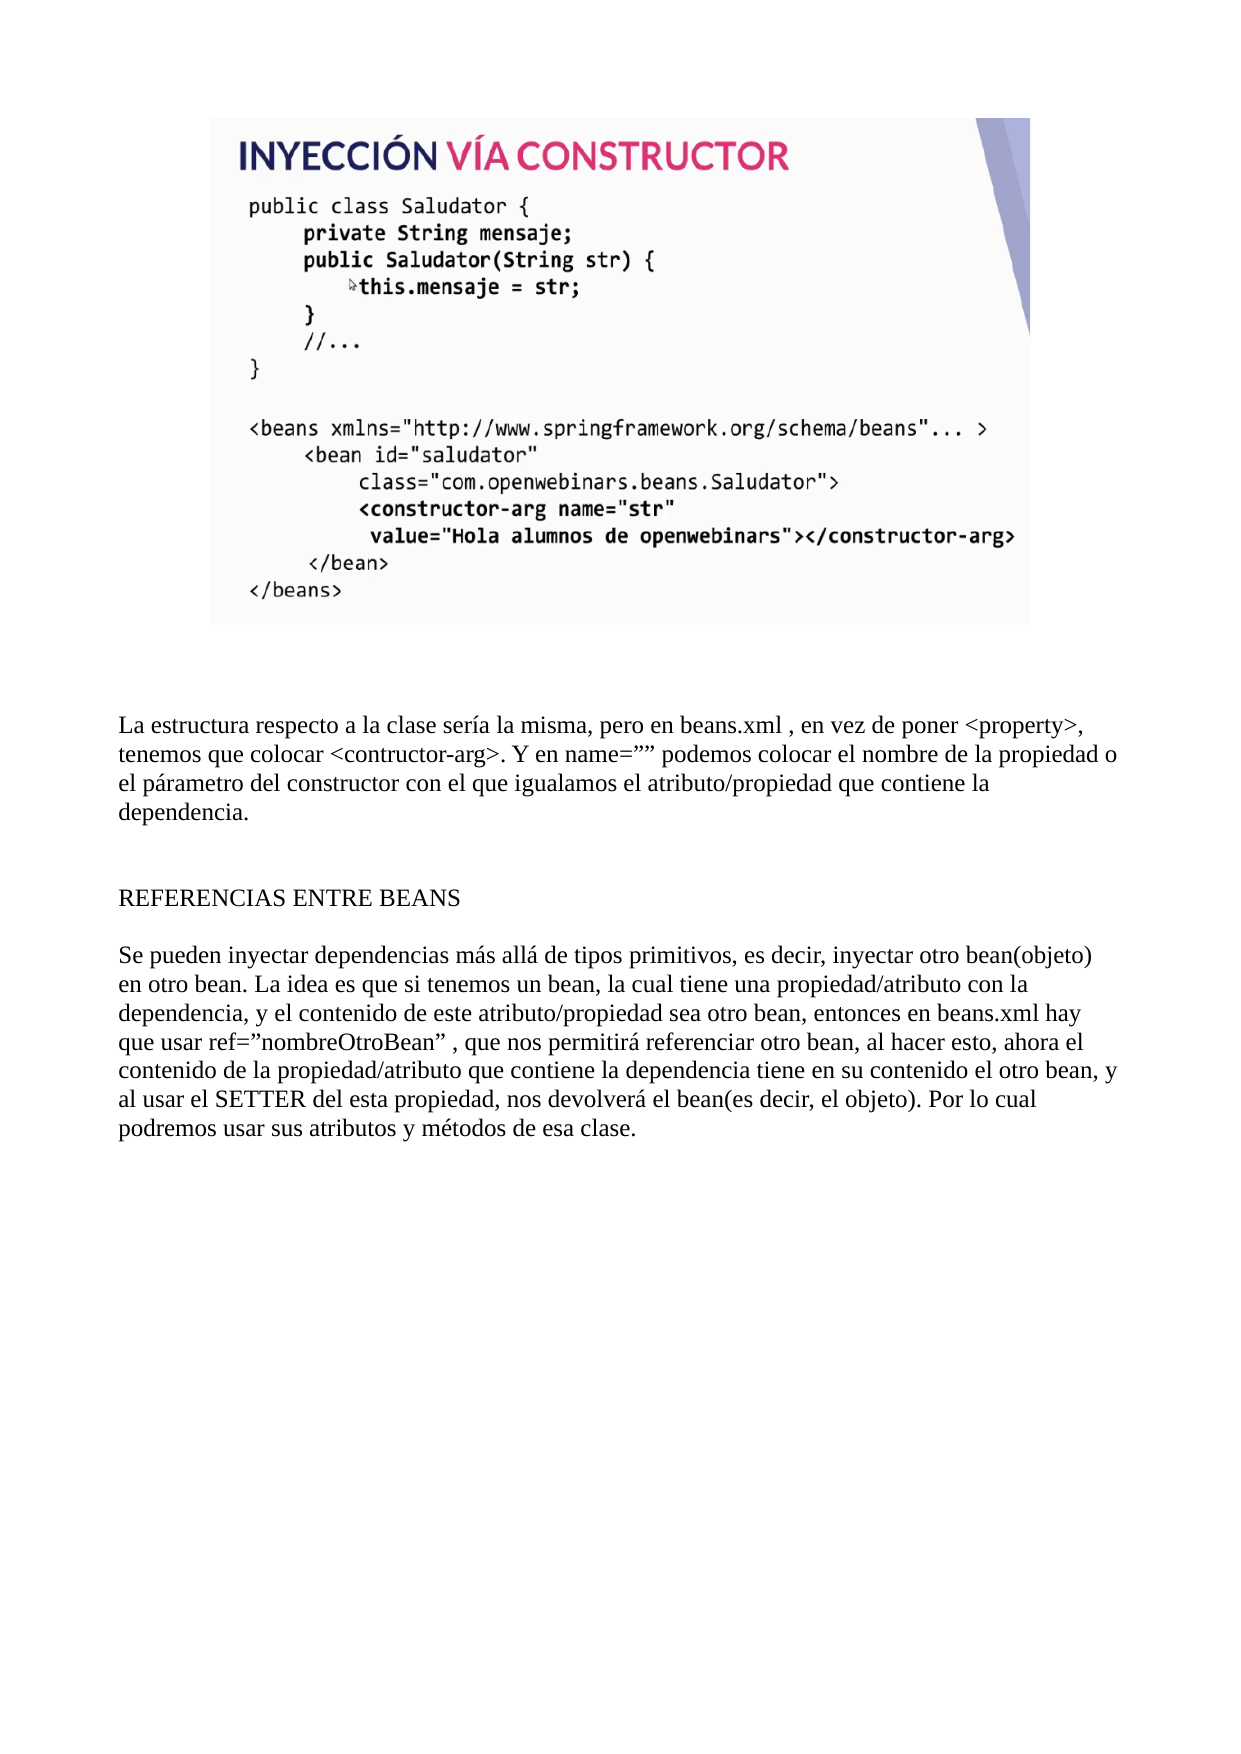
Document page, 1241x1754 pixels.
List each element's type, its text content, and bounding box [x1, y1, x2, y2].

text La estructura respecto a la clase sería la misma, pero en beans.xml , en vez de poner <property>, tenemos que colocar <contructor-arg>. Y en name=”” podemos colocar el nombre de la propiedad o el párametro del constructor con el que igualamos el atributo/propiedad que contiene la dependencia. [118, 710, 1122, 825]
text Se pueden inyectar dependencias más allá de tipos primitivos, es decir, inyectar otro bean(objeto) en otro bean. La idea es que si tenemos un bean, la cual tiene una propiedad/atributo con la dependencia, y el contenido de este atributo/propiedad sea otro bean, entonces en beans.xml hay que usar ref=”nombreOtroBean” , que nos permitirá referenciar otro bean, al hacer esto, ahora el contenido de la propiedad/atributo que contiene la dependencia tiene en su contenido el otro bean, y al usar el SETTER del esta propiedad, nos devolverá el bean(es decir, el objeto). Por lo cual podremos usar sus atributos y métodos de esa clase. [118, 940, 1122, 1142]
text REFERENCIAS ENTRE BEANS [118, 883, 1122, 912]
